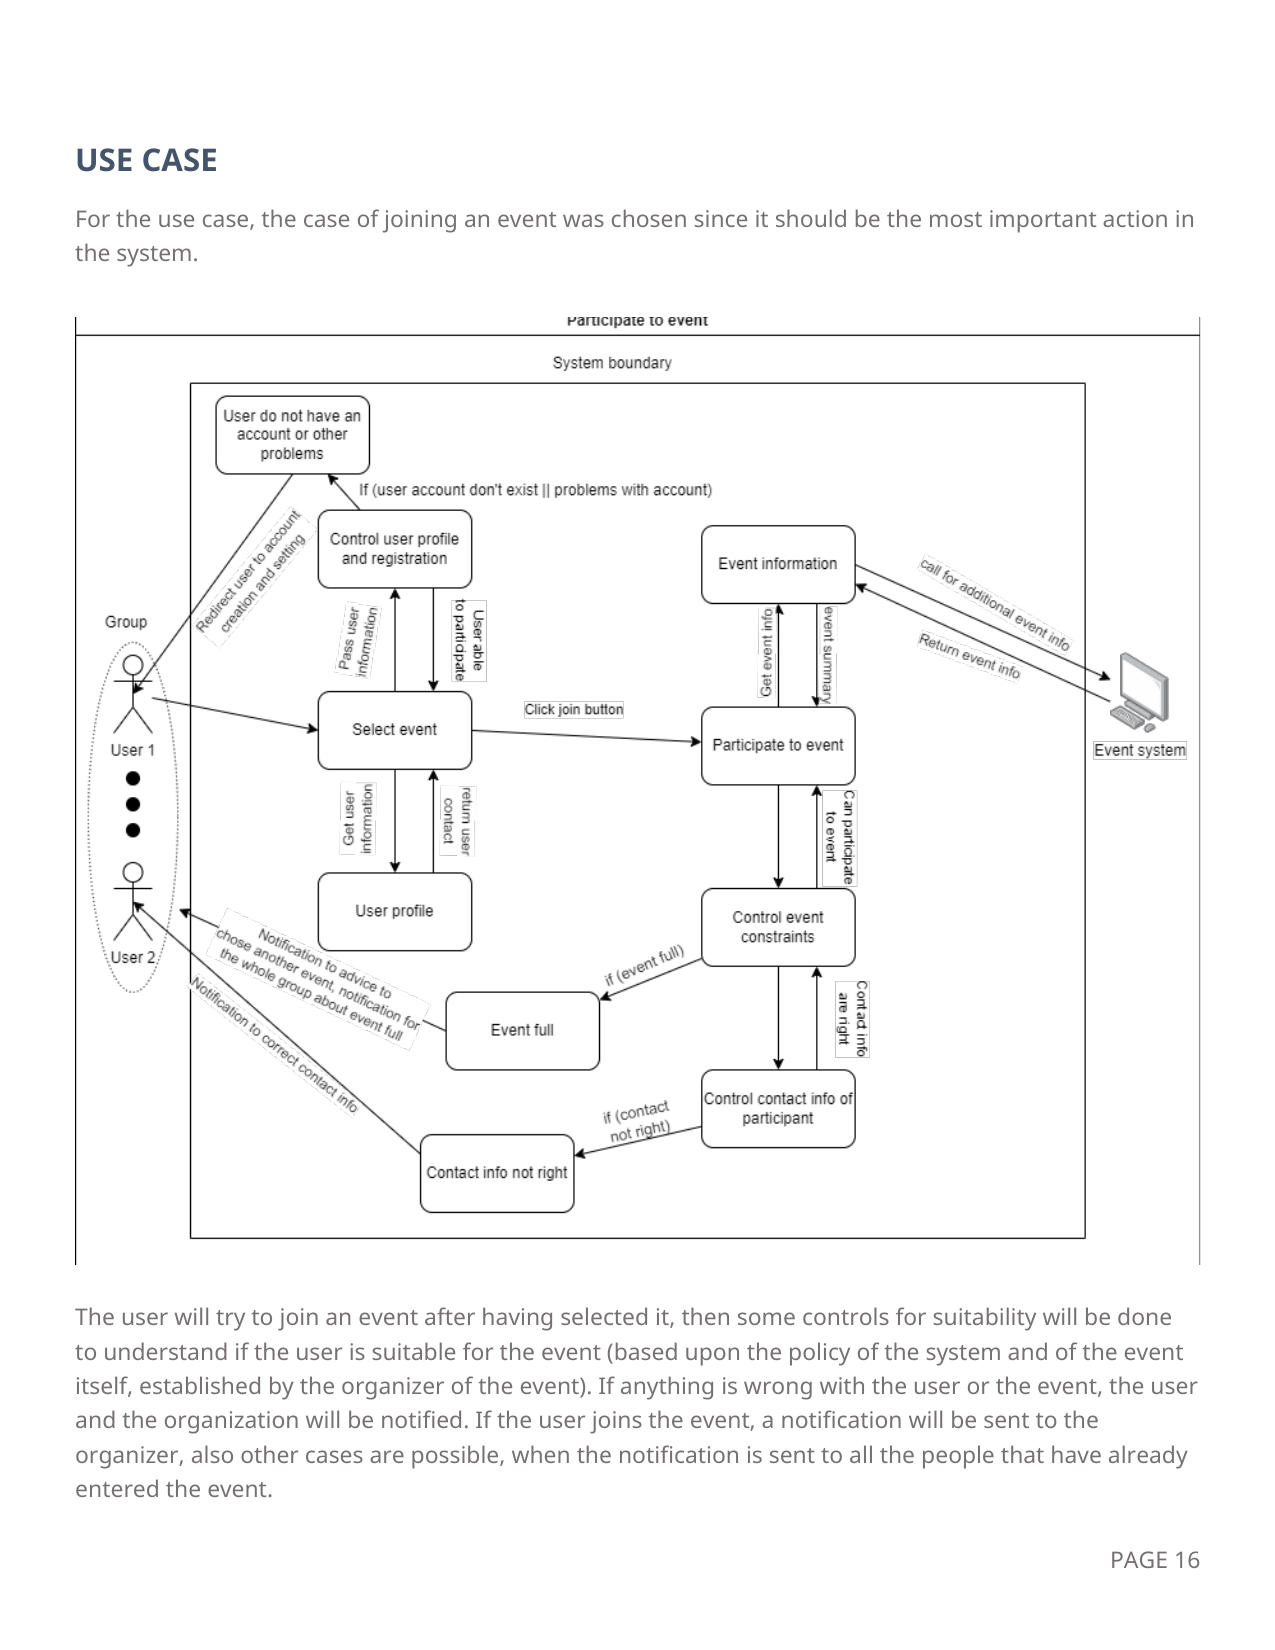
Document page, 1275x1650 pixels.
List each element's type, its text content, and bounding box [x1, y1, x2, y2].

subtitle USE CASE [75, 137, 1200, 180]
text For the use case, the case of joining an event was chosen since it should be the most important action in the system. [75, 203, 1200, 269]
text The user will try to join an event after having selected it, then some controls for suitability will be done to understand if the user is suitable for the event (based upon the policy of the system and of the event itself, established by the organizer of the event). If anything is wrong with the user or the event, the user and the organization will be notified. If the user joins the event, a notification will be sent to the organizer, also other cases are possible, when the notification is sent to all the people that have already entered the event. [75, 1301, 1200, 1504]
